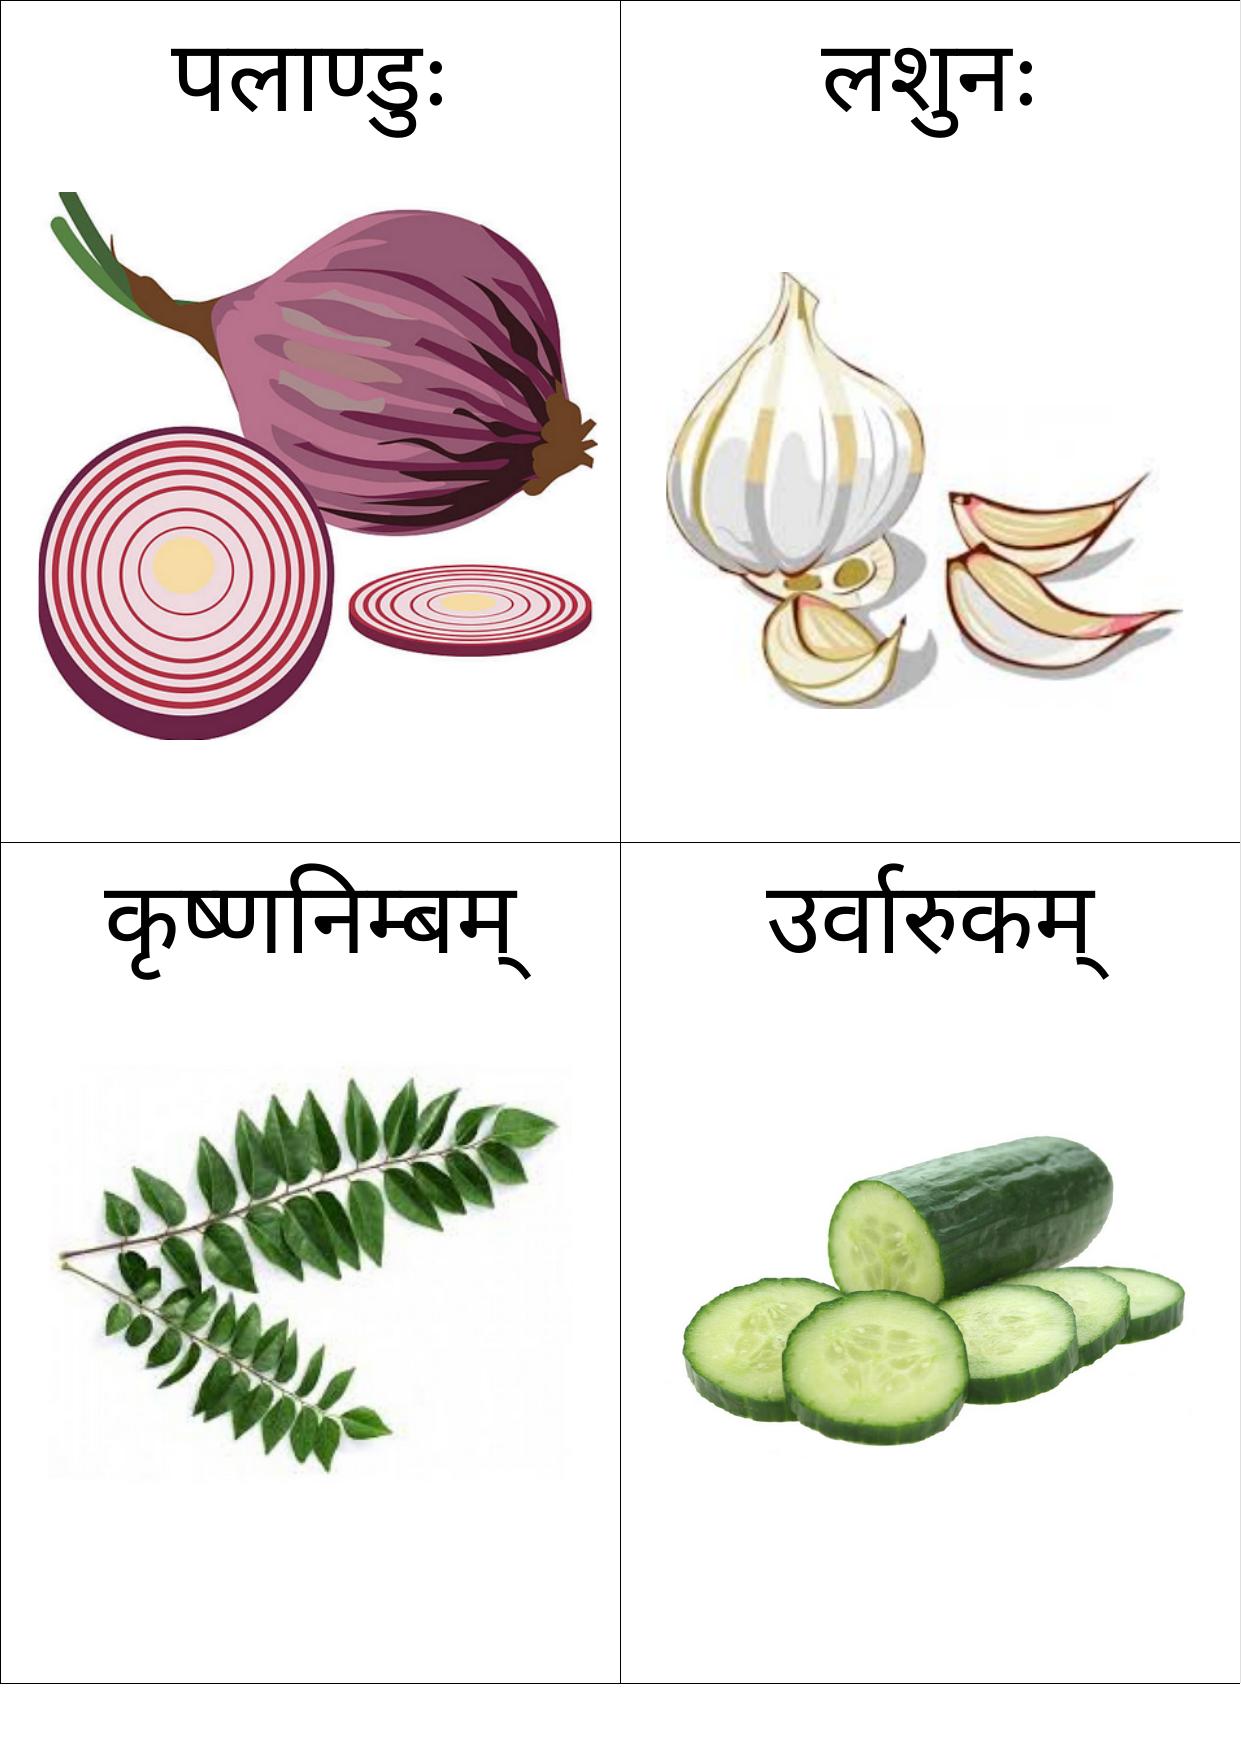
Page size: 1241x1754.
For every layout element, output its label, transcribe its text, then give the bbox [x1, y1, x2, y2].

picture [666, 272, 1184, 709]
picture [48, 1044, 572, 1490]
table_cell कृष्णनिम्बम् [1, 843, 620, 1683]
table_cell उर्वारुकम् [621, 843, 1240, 1683]
table_cell पलाण्डुः [1, 1, 620, 842]
picture [662, 1123, 1203, 1460]
table_cell लशुनः [621, 1, 1240, 842]
picture [38, 192, 598, 740]
